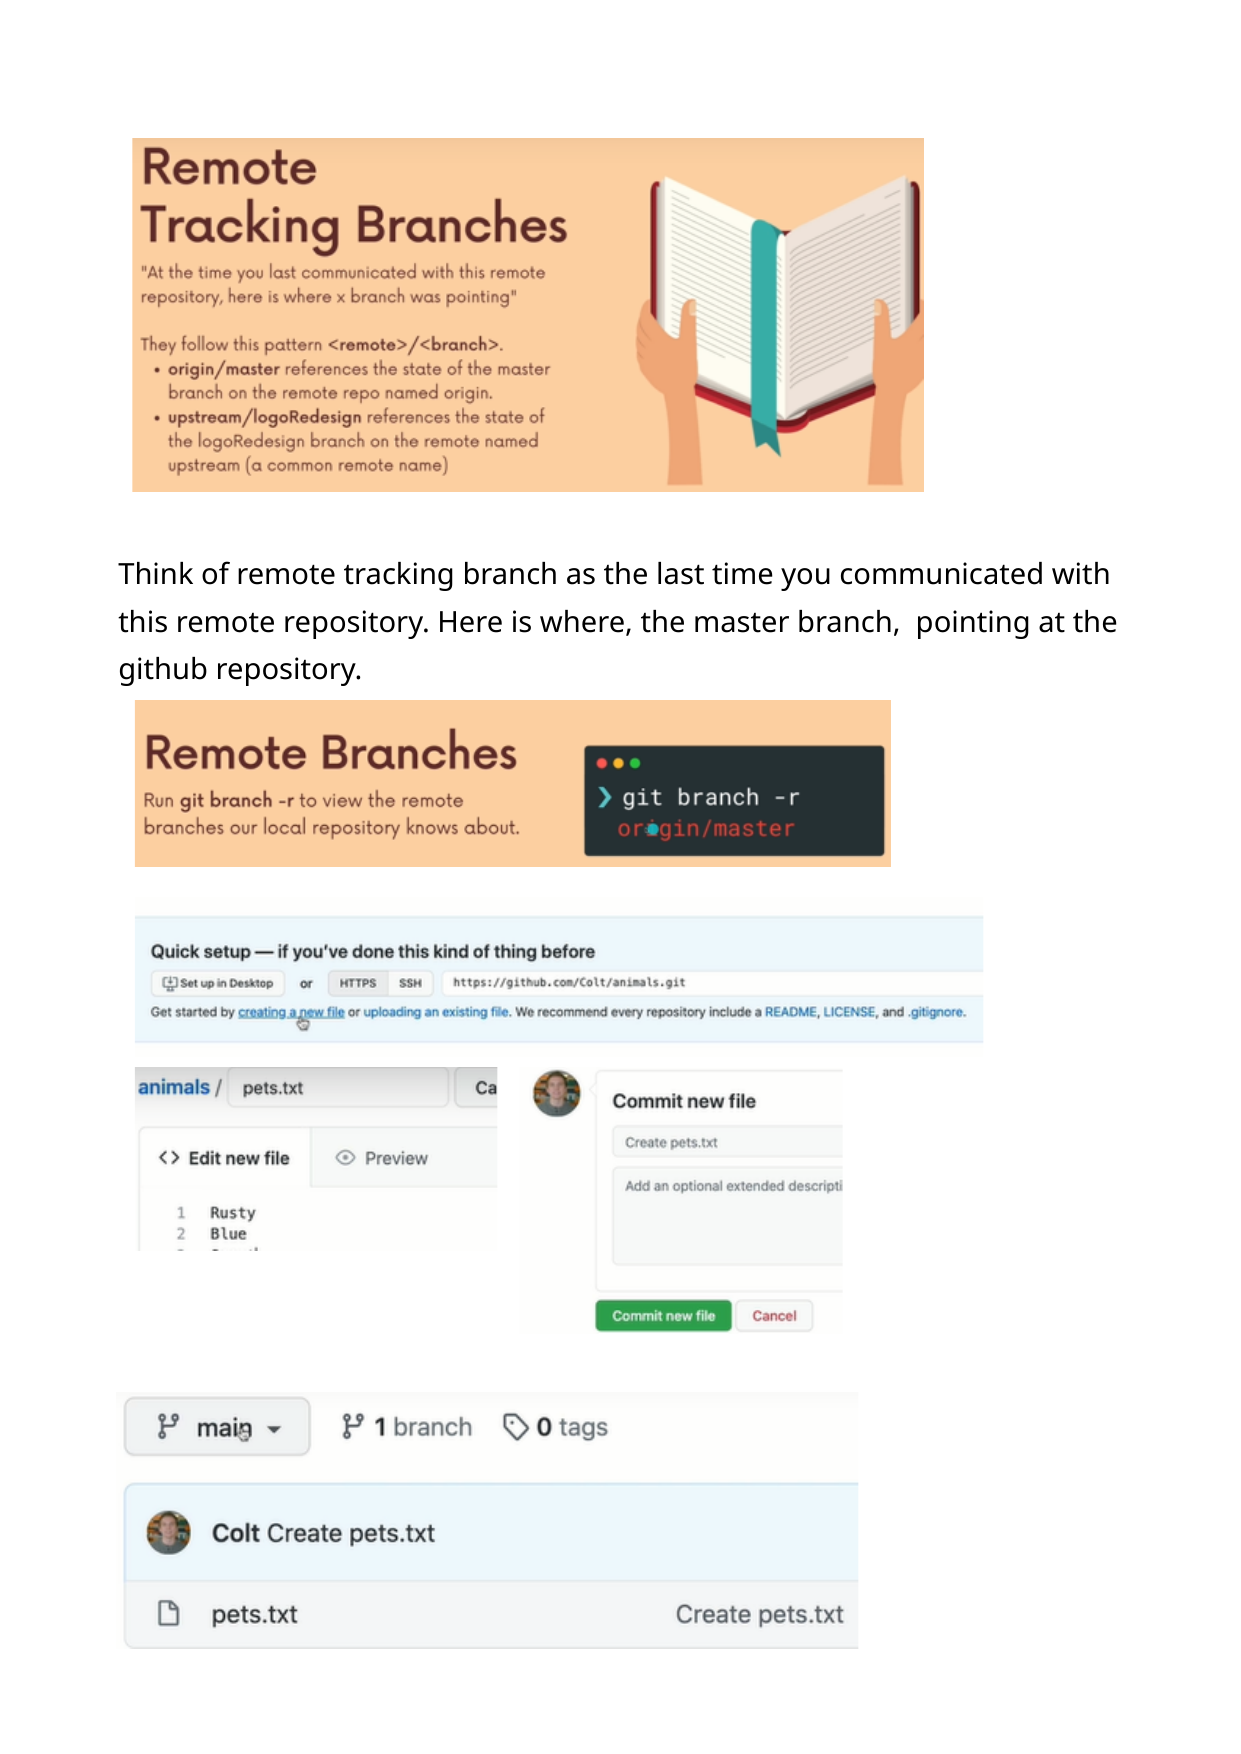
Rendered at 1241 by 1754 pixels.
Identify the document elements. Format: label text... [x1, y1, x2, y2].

picture [116, 1392, 859, 1649]
text Think of remote tracking branch as the last time you communicated with this remote repository. Here is where, the master branch, pointing at the github repository. [118, 553, 1122, 688]
picture [132, 138, 924, 492]
picture [134, 897, 984, 1057]
picture [134, 1067, 498, 1251]
picture [519, 1067, 843, 1334]
picture [134, 700, 891, 867]
